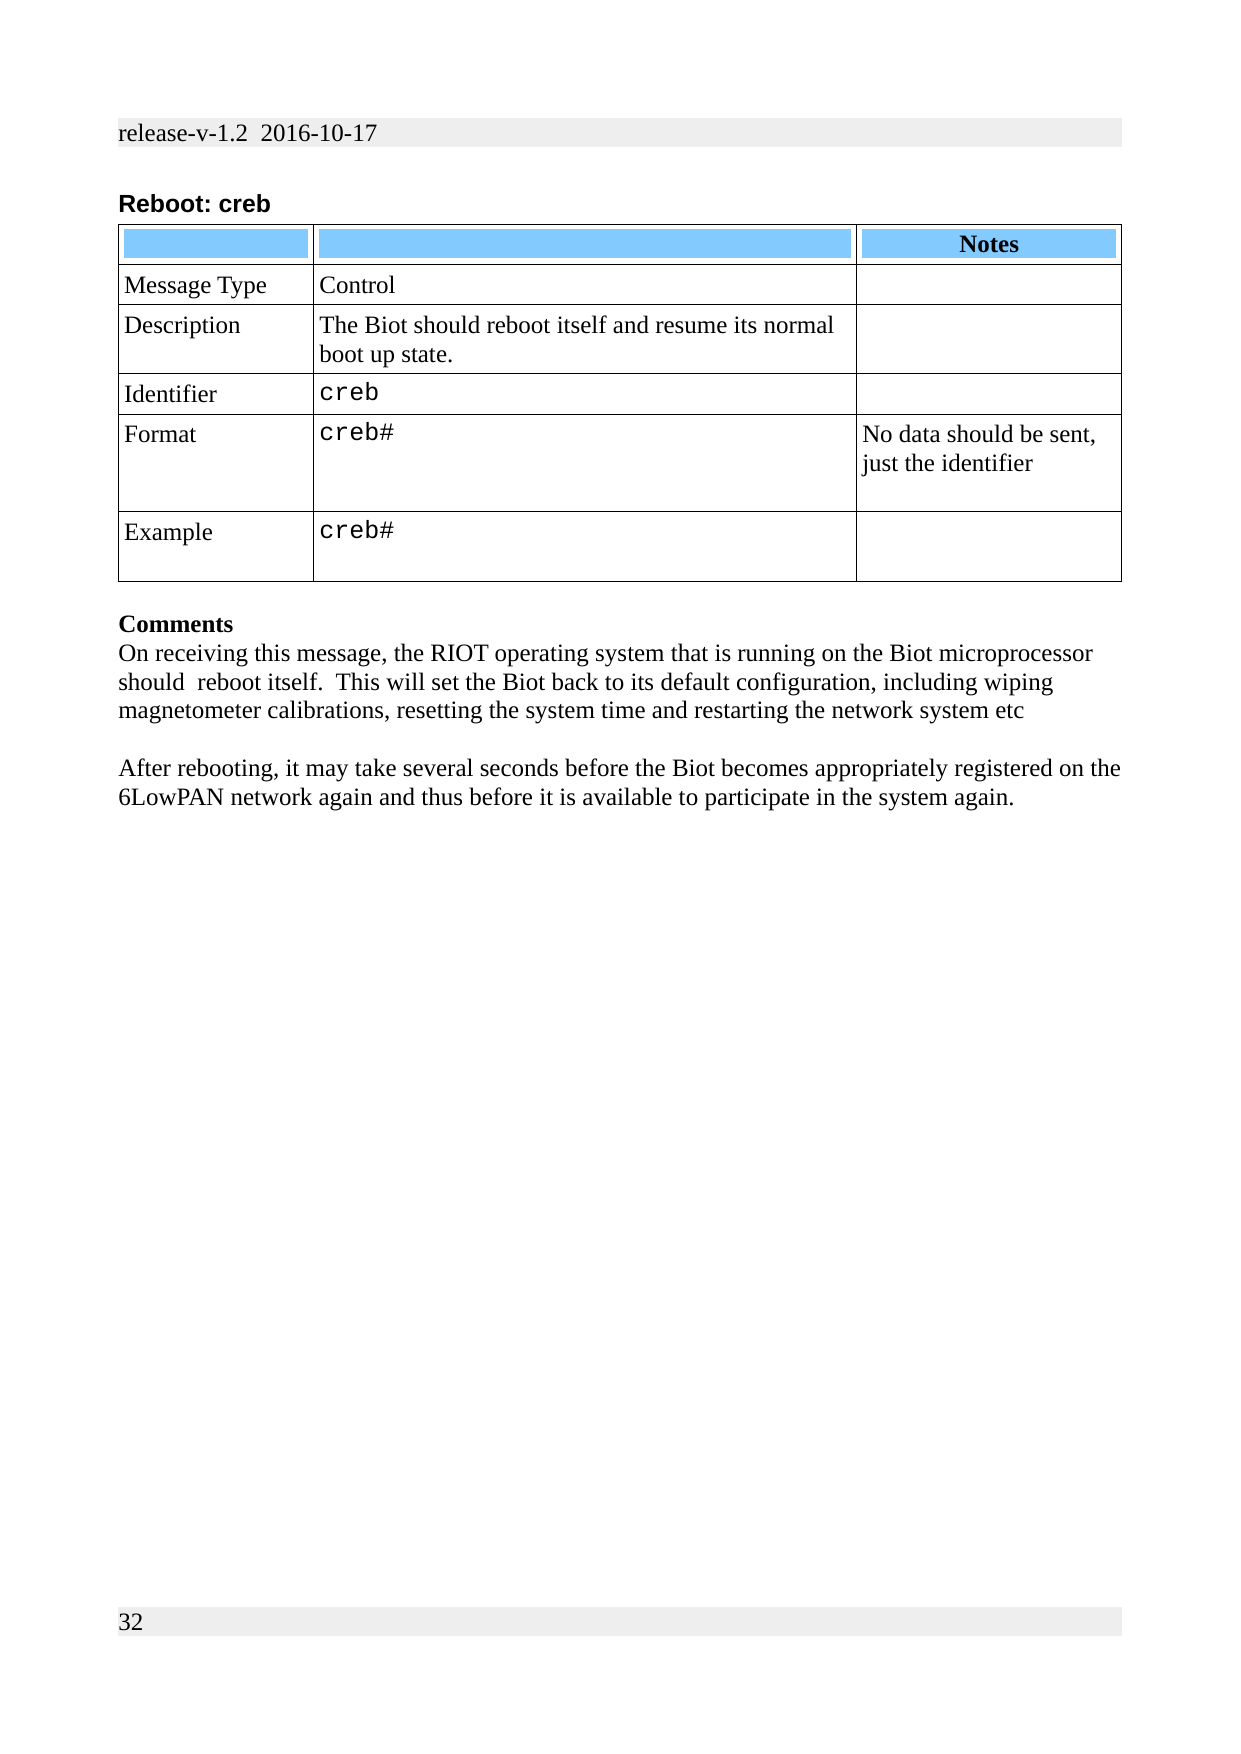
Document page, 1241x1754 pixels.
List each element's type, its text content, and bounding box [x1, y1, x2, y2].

table_cell [857, 512, 1121, 581]
table_cell Identifier [119, 374, 313, 414]
text On receiving this message, the RIOT operating system that is running on the Biot microprocessor should reboot itself. This will set the Biot back to its default configuration, including wiping magnetometer calibrations, resetting the system time and restarting the network system etc [118, 638, 1122, 724]
subtitle Reboot: creb [118, 189, 1122, 217]
table_cell No data should be sent, just the identifier [857, 415, 1121, 511]
table_cell [857, 374, 1121, 414]
table_cell Example [119, 512, 313, 581]
text Comments [118, 609, 1122, 638]
table_cell Format [119, 415, 313, 511]
text After rebooting, it may take several seconds before the Biot becomes appropriately registered on the 6LowPAN network again and thus before it is available to participate in the system again. [118, 753, 1122, 811]
table_cell [857, 265, 1121, 304]
table_cell creb [314, 374, 856, 414]
table_header [314, 225, 856, 264]
table_cell [857, 305, 1121, 373]
table_cell creb# [314, 512, 856, 581]
table_cell Control [314, 265, 856, 304]
table_cell creb# [314, 415, 856, 511]
table_cell The Biot should reboot itself and resume its normal boot up state. [314, 305, 856, 373]
table_header Notes [857, 225, 1121, 264]
table_cell Message Type [119, 265, 313, 304]
table_cell Description [119, 305, 313, 373]
table_header [119, 225, 313, 264]
